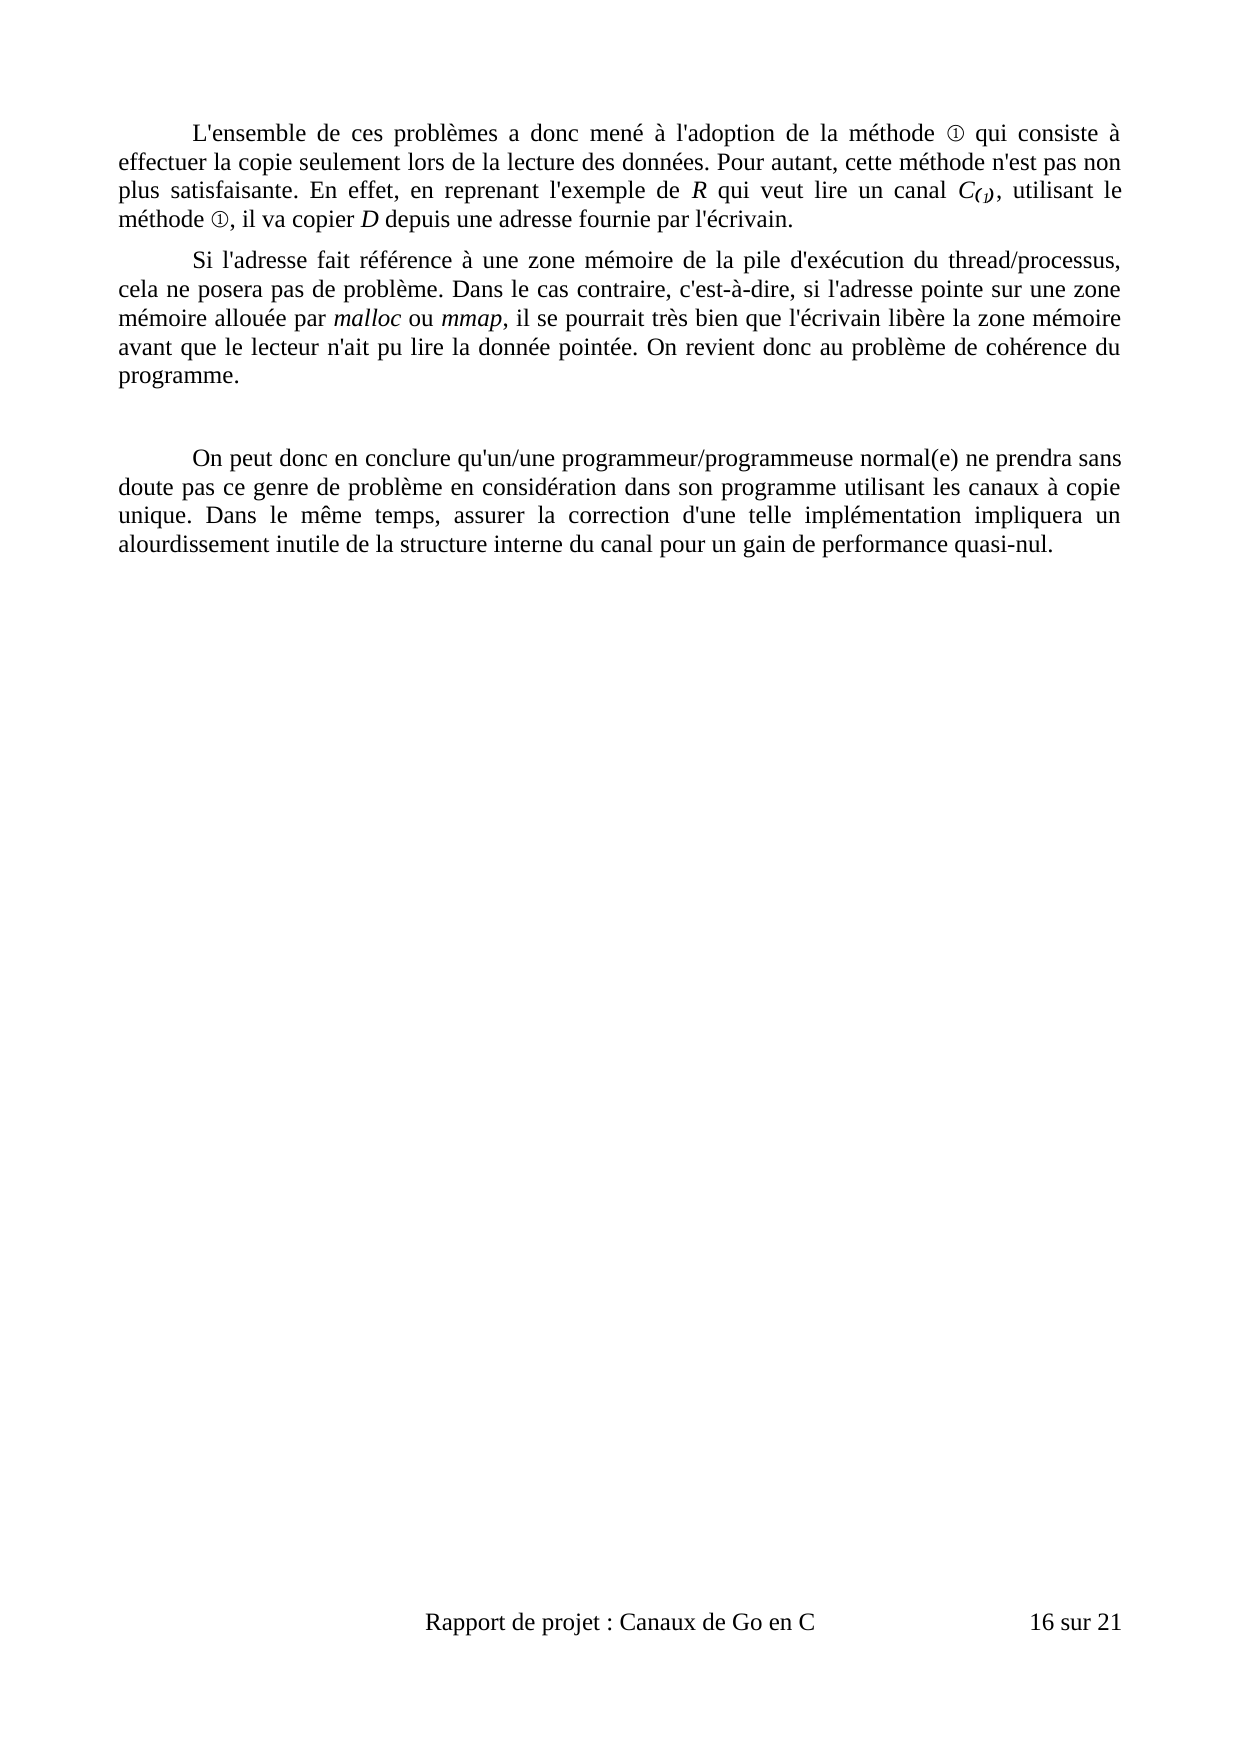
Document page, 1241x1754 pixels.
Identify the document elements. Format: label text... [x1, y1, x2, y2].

text On peut donc en conclure qu'un/une programmeur/programmeuse normal(e) ne prendra sans doute pas ce genre de problème en considération dans son programme utilisant les canaux à copie unique. Dans le même temps, assurer la correction d'une telle implémentation impliquera un alourdissement inutile de la structure interne du canal pour un gain de performance quasi-nul. [118, 443, 1122, 558]
text L'ensemble de ces problèmes a donc mené à l'adoption de la méthode ① qui consiste à effectuer la copie seulement lors de la lecture des données. Pour autant, cette méthode n'est pas non plus satisfaisante. En effet, en reprenant l'exemple de R qui veut lire un canal C₍₁₎, utilisant le méthode ①, il va copier D depuis une adresse fournie par l'écrivain. [118, 118, 1122, 233]
text Si l'adresse fait référence à une zone mémoire de la pile d'exécution du thread/processus, cela ne posera pas de problème. Dans le cas contraire, c'est-à-dire, si l'adresse pointe sur une zone mémoire allouée par malloc ou mmap, il se pourrait très bien que l'écrivain libère la zone mémoire avant que le lecteur n'ait pu lire la donnée pointée. On revient donc au problème de cohérence du programme. [118, 246, 1122, 389]
